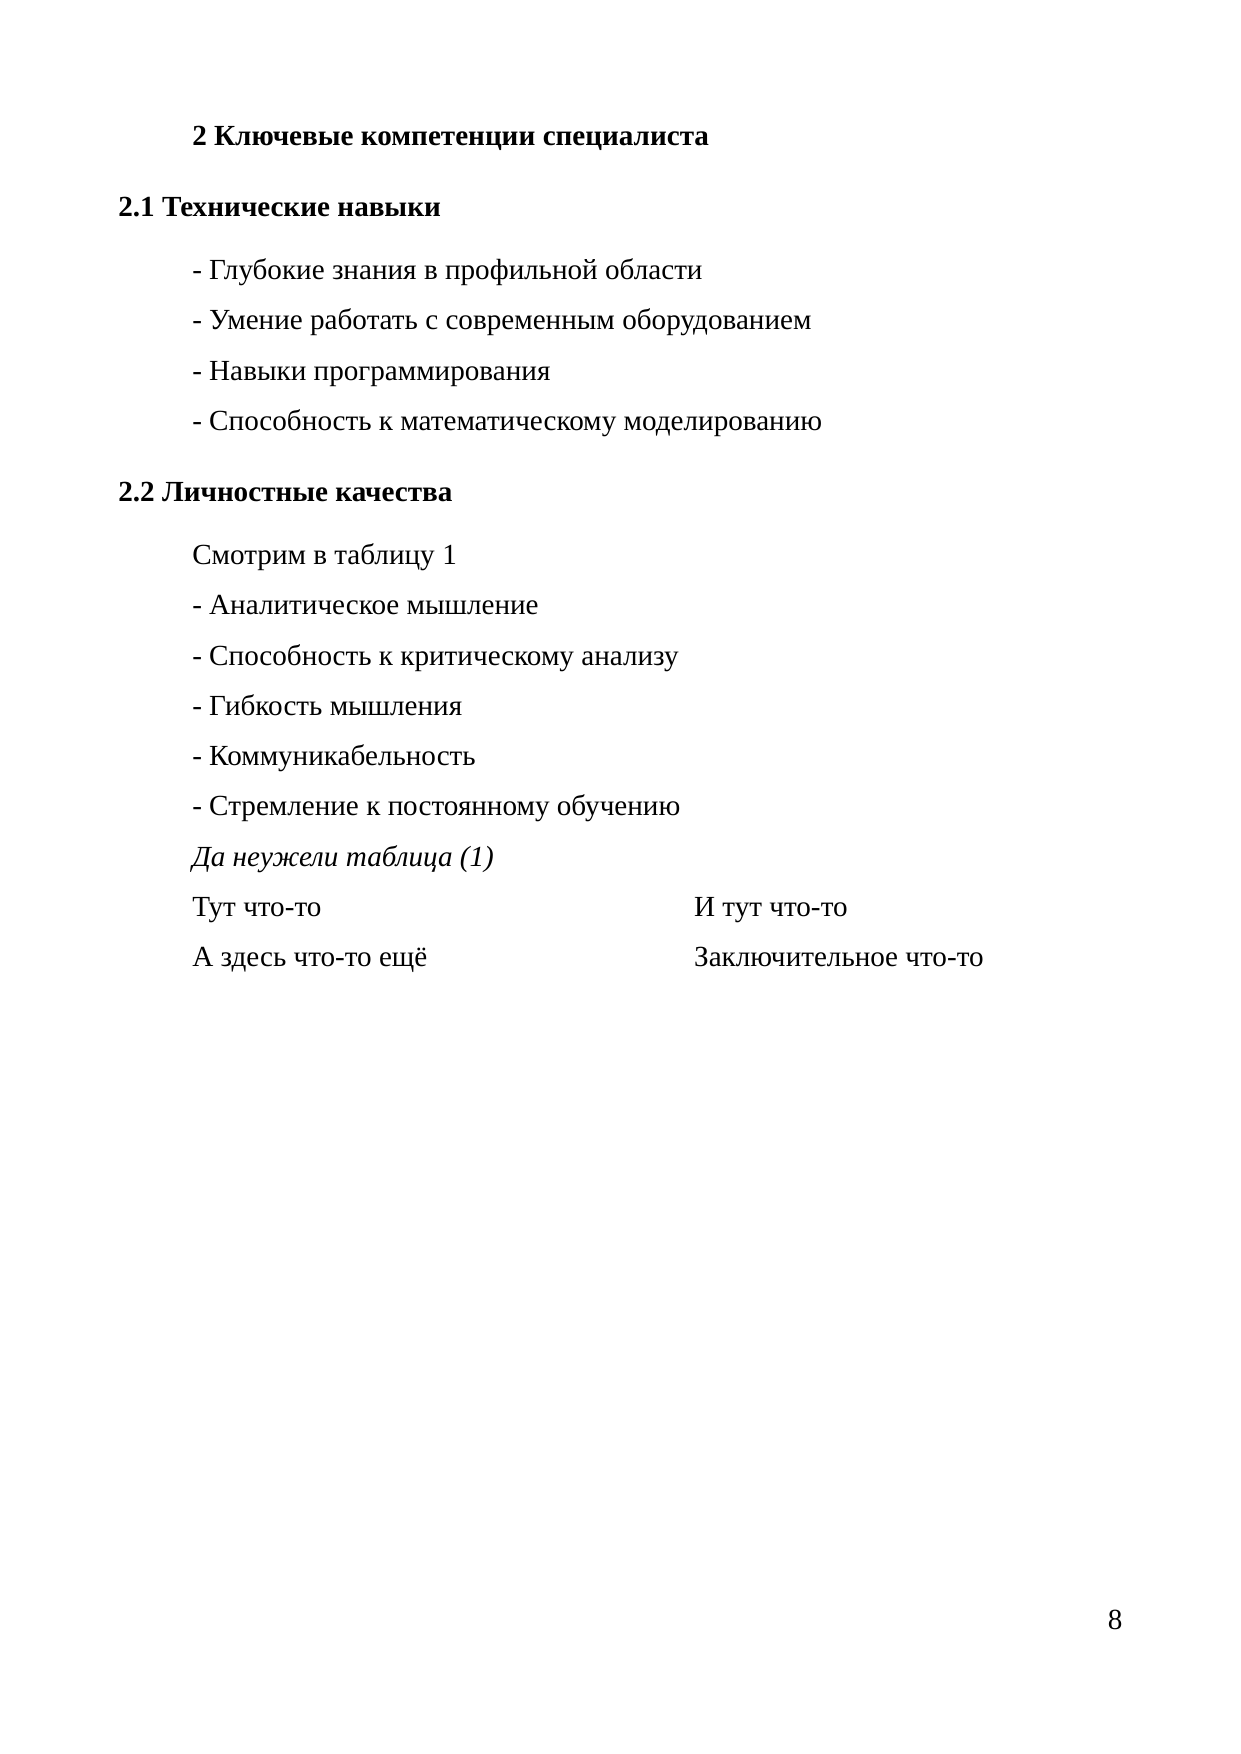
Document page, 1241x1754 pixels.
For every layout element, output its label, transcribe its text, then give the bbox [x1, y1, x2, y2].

table_header Тут что-то [118, 889, 620, 939]
subtitle Ключевые компетенции специалиста [118, 118, 1122, 152]
text Да неужели таблица (1) [118, 839, 1122, 872]
text - Аналитическое мышление [118, 587, 1122, 621]
text - Стремление к постоянному обучению [118, 788, 1122, 822]
text - Коммуникабельность [118, 738, 1122, 772]
text - Способность к математическому моделированию [118, 403, 1122, 437]
text - Способность к критическому анализу [118, 638, 1122, 671]
table_header И тут что-то [620, 889, 1122, 939]
text - Умение работать с современным оборудованием [118, 302, 1122, 336]
table_cell Заключительное что-то [620, 939, 1122, 989]
table_cell А здесь что-то ещё [118, 939, 620, 989]
text - Гибкость мышления [118, 688, 1122, 721]
text - Навыки программирования [118, 353, 1122, 386]
subtitle Личностные качества [118, 474, 1122, 508]
text Смотрим в таблицу 1 [118, 537, 1122, 571]
subtitle Технические навыки [118, 189, 1122, 223]
text - Глубокие знания в профильной области [118, 252, 1122, 286]
